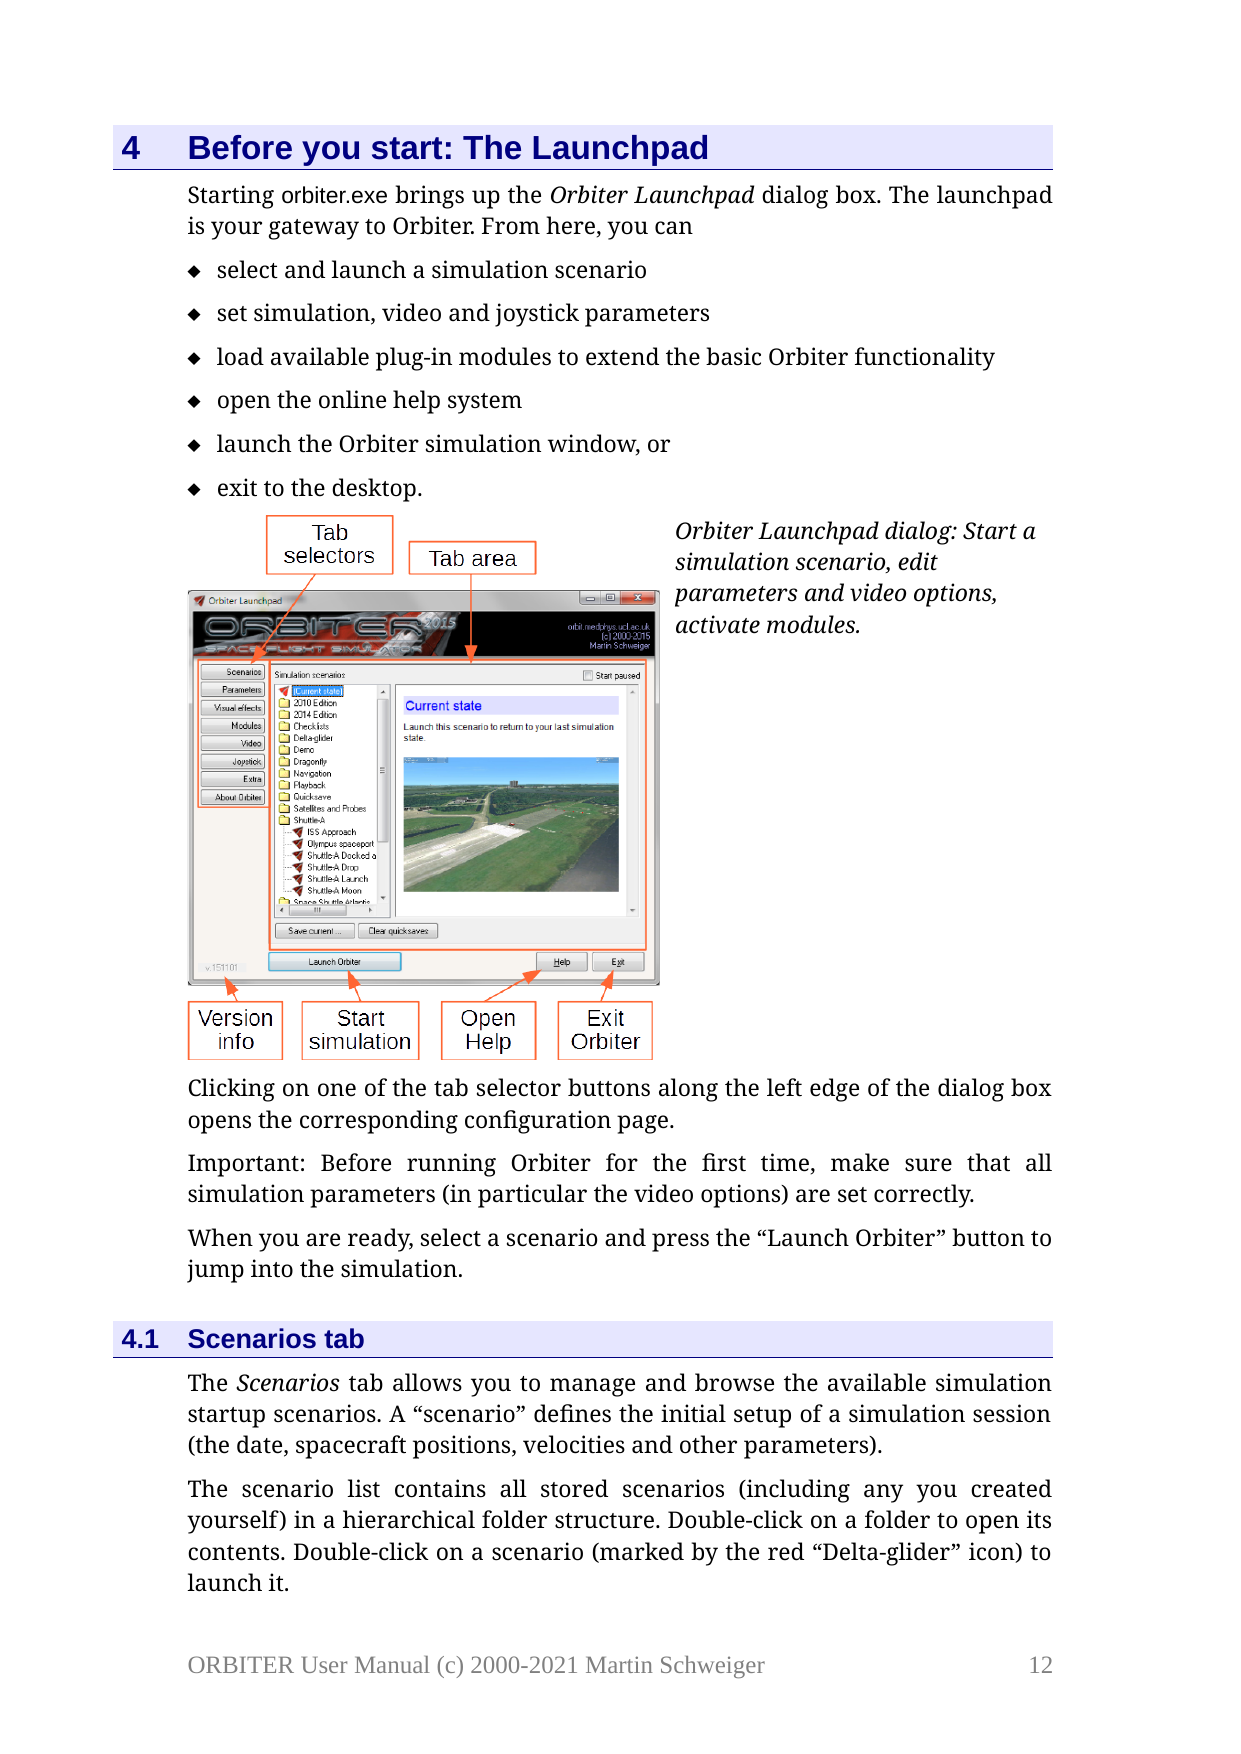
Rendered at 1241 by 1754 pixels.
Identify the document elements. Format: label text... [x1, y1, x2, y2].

list load available plug-in modules to extend the basic Orbiter functionality [187, 340, 1053, 372]
picture [187, 515, 660, 1060]
list exit to the desktop. [187, 471, 1053, 502]
subtitle Scenarios tab [113, 1321, 1053, 1357]
list open the online help system [187, 384, 1053, 415]
list select and launch a simulation scenario [187, 253, 1053, 284]
subtitle Before you start: The Launchpad [113, 125, 1053, 169]
text When you are ready, select a scenario and press the “Launch Orbiter” button to jump into the simulation. [187, 1222, 1053, 1284]
text Important: Before running Orbiter for the first time, make sure that all simulation parameters (in particular the video options) are set correctly. [187, 1147, 1053, 1209]
text Clicking on one of the tab selector buttons along the left edge of the dialog box opens the corresponding configuration page. [187, 515, 1053, 1134]
list launch the Orbiter simulation window, or [187, 428, 1053, 459]
text The scenario list contains all stored scenarios (including any you created yourself) in a hierarchical folder structure. Double-click on a folder to open its contents. Double-click on a scenario (marked by the red “Delta-glider” icon) to launch it. [187, 1472, 1053, 1597]
text The Scenarios tab allows you to manage and browse the available simulation startup scenarios. A “scenario” defines the initial setup of a simulation session (the date, spacecraft positions, velocities and other parameters). [187, 1366, 1053, 1460]
text Starting orbiter.exe brings up the Orbiter Launchpad dialog box. The launchpad is your gateway to Orbiter. From here, you can [187, 178, 1053, 241]
list set simulation, video and joystick parameters [187, 297, 1053, 328]
